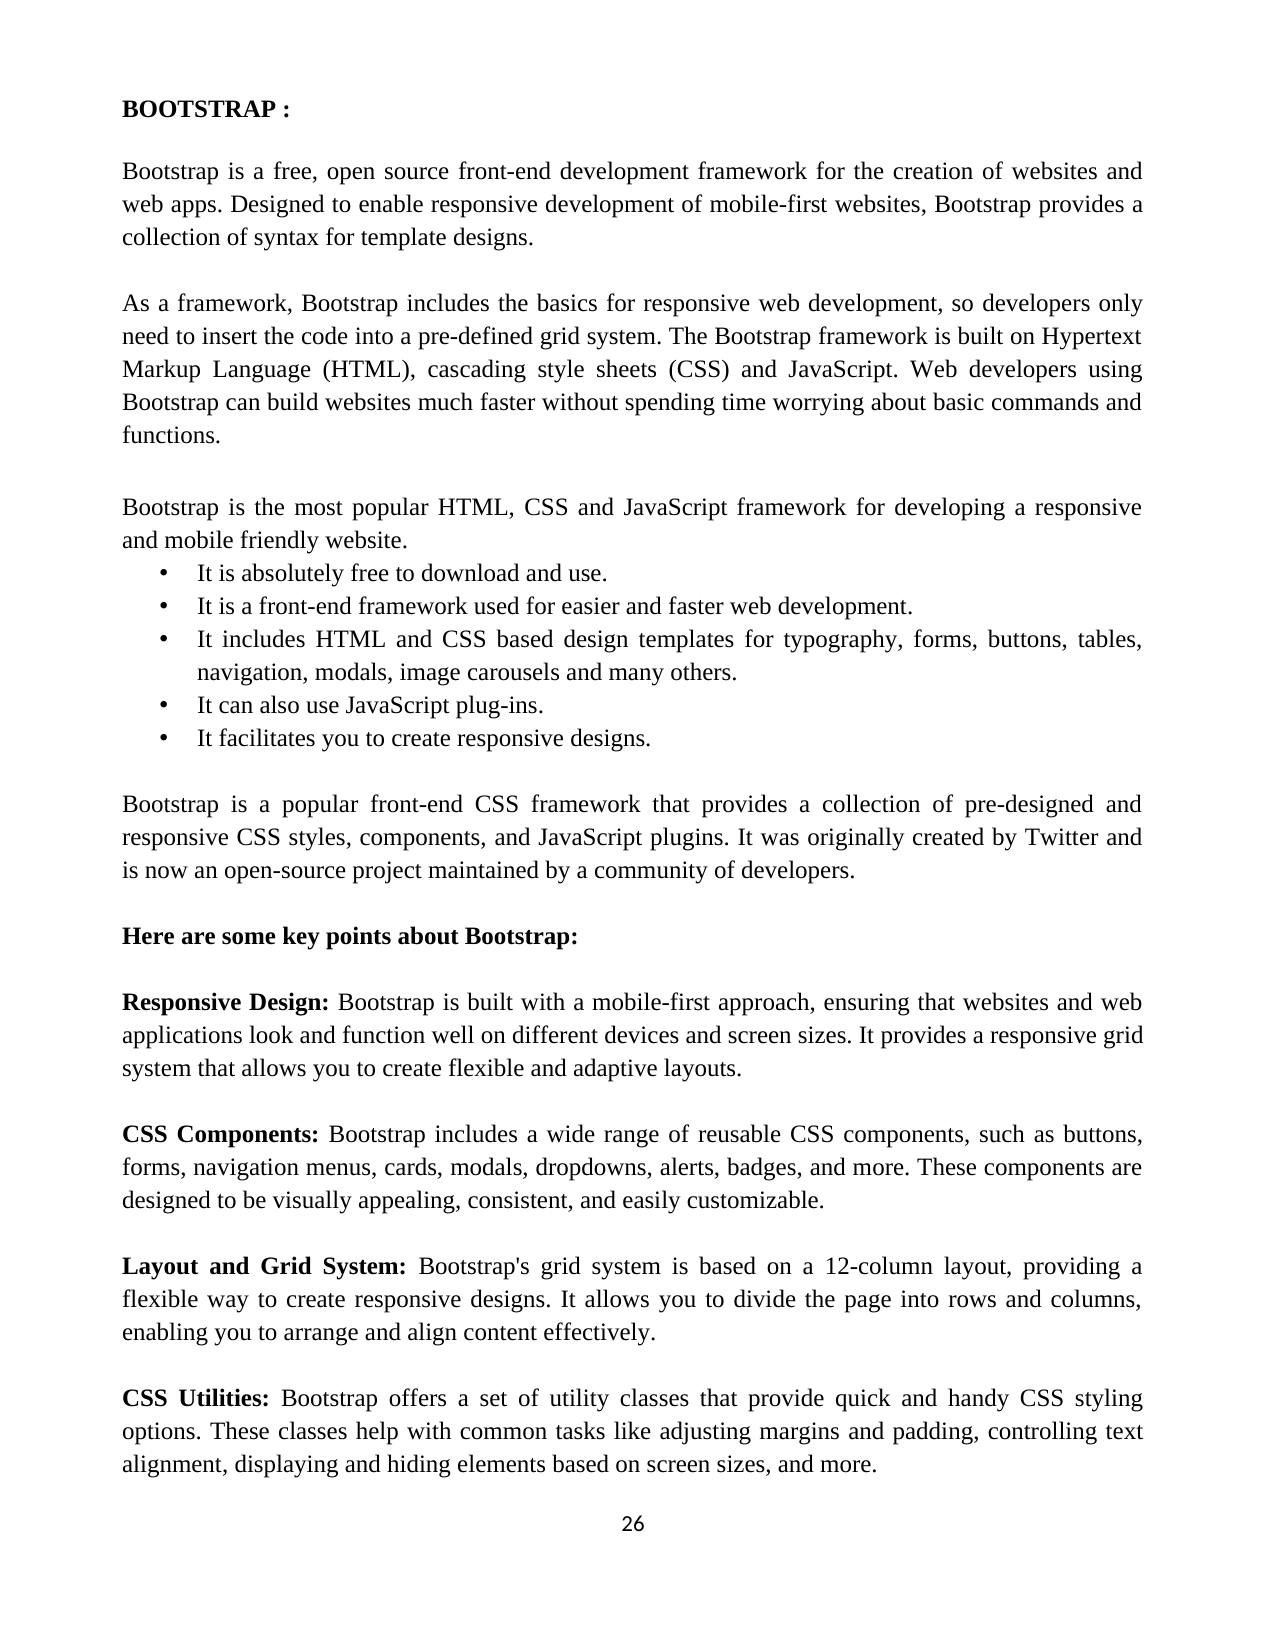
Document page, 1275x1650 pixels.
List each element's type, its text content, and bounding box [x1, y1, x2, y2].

list It is a front-end framework used for easier and faster web development. [159, 591, 1144, 619]
text CSS Utilities: Bootstrap offers a set of utility classes that provide quick and handy CSS styling options. These classes help with common tasks like adjusting margins and padding, controlling text alignment, displaying and hiding elements based on screen sizes, and more. [122, 1383, 1144, 1478]
text Responsive Design: Bootstrap is built with a mobile-first approach, ensuring that websites and web applications look and function well on different devices and screen sizes. It provides a responsive grid system that allows you to create flexible and adaptive layouts. [122, 987, 1144, 1082]
list It can also use JavaScript plug-ins. [159, 690, 1144, 719]
text As a framework, Bootstrap includes the basics for responsive web development, so developers only need to insert the code into a pre-defined grid system. The Bootstrap framework is built on Hypertext Markup Language (HTML), cascading style sheets (CSS) and JavaScript. Web developers using Bootstrap can build websites much faster without spending time worrying about basic commands and functions. [122, 288, 1144, 449]
list It includes HTML and CSS based design templates for typography, forms, buttons, tables, navigation, modals, image carousels and many others. [159, 624, 1144, 686]
text BOOTSTRAP : [122, 94, 1144, 122]
text Bootstrap is a free, open source front-end development framework for the creation of websites and web apps. Designed to enable responsive development of mobile-first websites, Bootstrap provides a collection of syntax for template designs. [122, 156, 1144, 251]
text Here are some key points about Bootstrap: [122, 921, 1144, 950]
text CSS Components: Bootstrap includes a wide range of reusable CSS components, such as buttons, forms, navigation menus, cards, modals, dropdowns, alerts, badges, and more. These components are designed to be visually appealing, consistent, and easily customizable. [122, 1119, 1144, 1214]
list It facilitates you to create responsive designs. [159, 723, 1144, 752]
text Layout and Grid System: Bootstrap's grid system is based on a 12-column layout, providing a flexible way to create responsive designs. It allows you to divide the page into rows and columns, enabling you to arrange and align content effectively. [122, 1251, 1144, 1346]
text Bootstrap is a popular front-end CSS framework that provides a collection of pre-designed and responsive CSS styles, components, and JavaScript plugins. It was originally created by Twitter and is now an open-source project maintained by a community of developers. [122, 789, 1144, 884]
list It is absolutely free to download and use. [159, 558, 1144, 587]
text Bootstrap is the most popular HTML, CSS and JavaScript framework for developing a responsive and mobile friendly website. [122, 492, 1144, 553]
